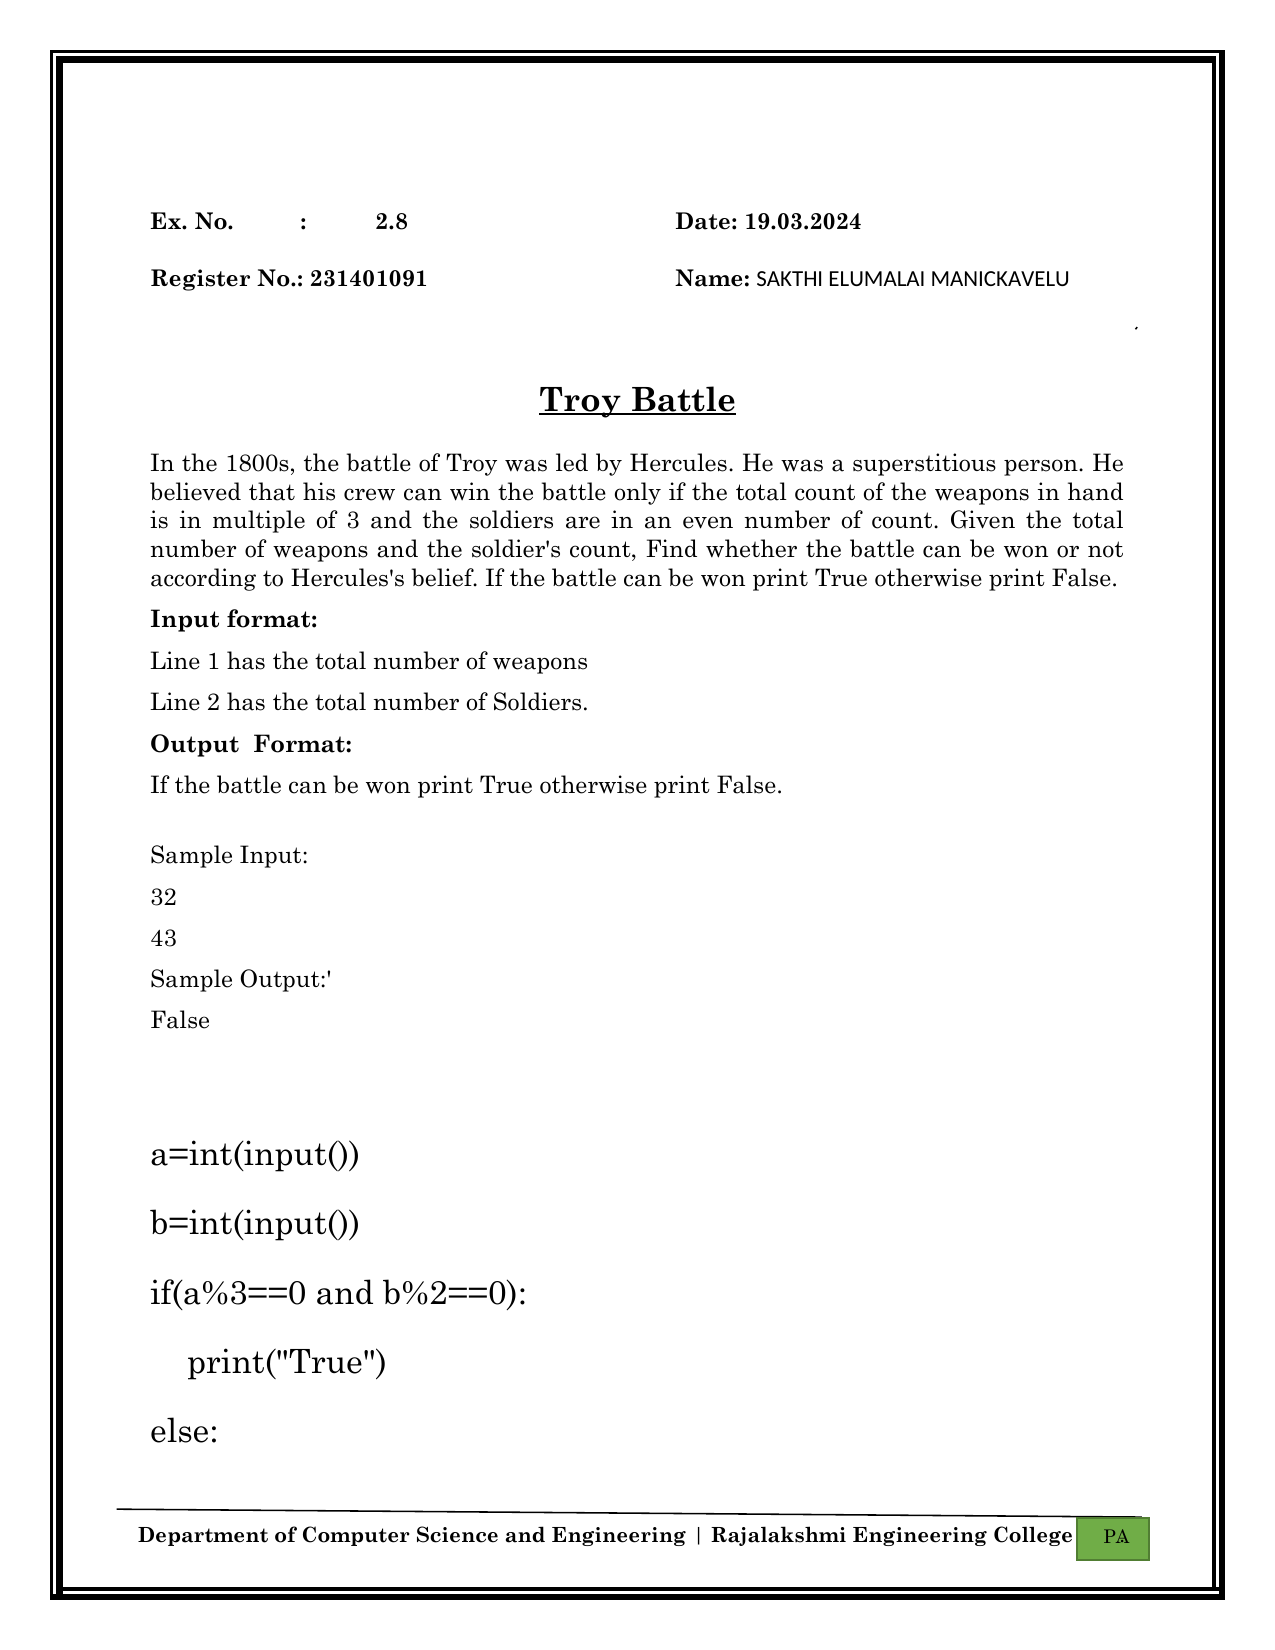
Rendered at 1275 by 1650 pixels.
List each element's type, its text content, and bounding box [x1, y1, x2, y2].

text else: [150, 1410, 1125, 1450]
text Sample Output:' [150, 964, 1125, 993]
text Troy Battle [150, 378, 1125, 418]
text Output Format: [150, 728, 1125, 757]
text False [150, 1005, 1125, 1034]
text Ex. No. : 2.8 Date: 19.03.2024 [150, 207, 1125, 235]
text if(a%3==0 and b%2==0): [150, 1271, 1125, 1311]
text Register No.: 231401091 Name: SAKTHI ELUMALAI MANICKAVELU [150, 264, 1125, 292]
text 32 [150, 881, 1125, 910]
text a=int(input()) [150, 1133, 1125, 1173]
text Line 1 has the total number of weapons [150, 646, 1125, 674]
text Sample Input: [150, 840, 1125, 869]
text Input format: [150, 604, 1125, 633]
text Line 2 has the total number of Soldiers. [150, 687, 1125, 716]
text b=int(input()) [150, 1202, 1125, 1242]
text 43 [150, 923, 1125, 951]
text In the 1800s, the battle of Troy was led by Hercules. He was a superstitious person. He believed that his crew can win the battle only if the total count of the weapons in hand is in multiple of 3 and the soldiers are in an even number of count. Given the total number of weapons and the soldier's count, Find whether the battle can be won or not according to Hercules's belief. If the battle can be won print True otherwise print False. [150, 447, 1125, 592]
text If the battle can be won print True otherwise print False. [150, 770, 1125, 827]
text print("True") [150, 1340, 1125, 1381]
